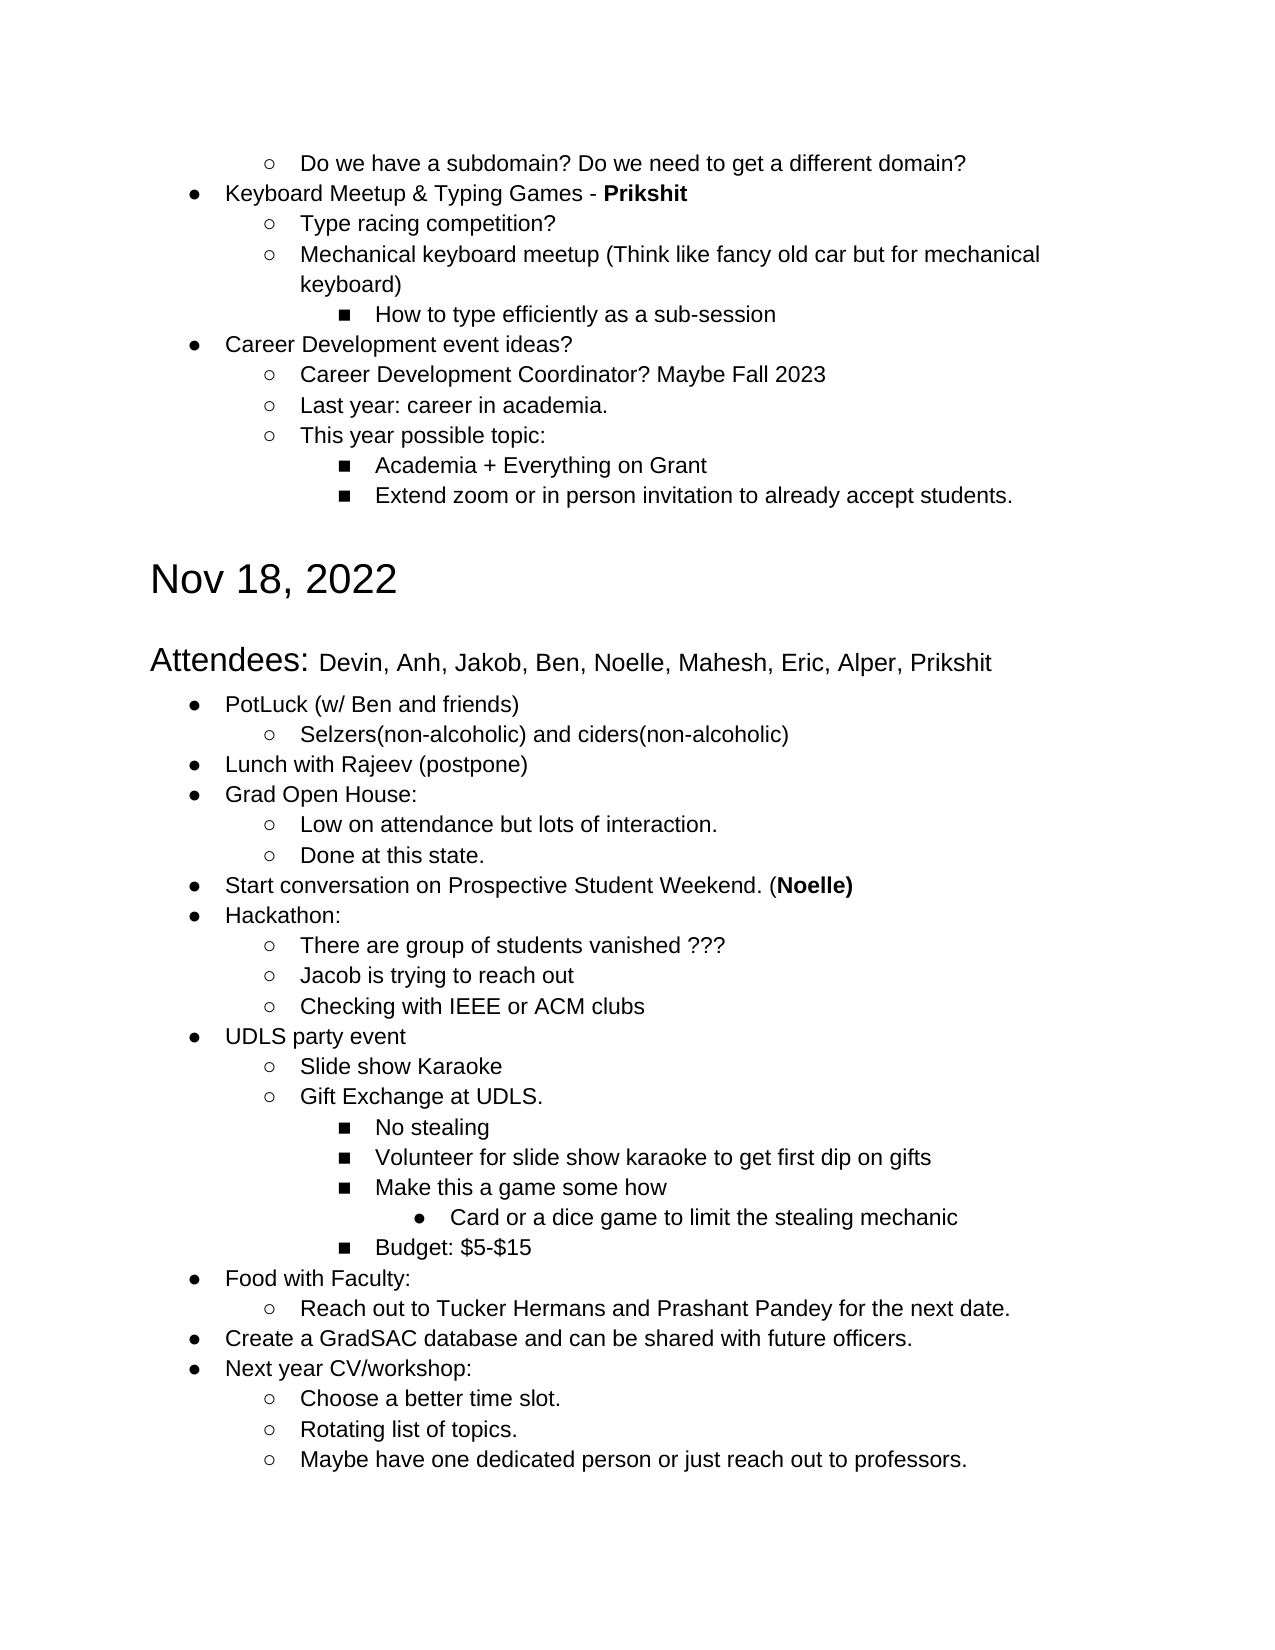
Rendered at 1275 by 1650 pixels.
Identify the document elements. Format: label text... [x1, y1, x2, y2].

list Done at this state. [262, 842, 1125, 868]
list Card or a dice game to limit the stealing mechanic [412, 1204, 1125, 1230]
list Do we have a subdomain? Do we need to get a different domain? [262, 150, 1125, 176]
list Budget: $5-$15 [337, 1234, 1125, 1261]
list Volunteer for slide show karaoke to get first dip on gifts [337, 1144, 1125, 1170]
list Career Development event ideas? [187, 331, 1125, 358]
list UDLS party event [187, 1023, 1125, 1049]
list Last year: career in academia. [262, 392, 1125, 418]
subtitle Attendees: Devin, Anh, Jakob, Ben, Noelle, Mahesh, Eric, Alper, Prikshit [150, 639, 1125, 678]
list Grad Open House: [187, 781, 1125, 807]
list No stealing [337, 1113, 1125, 1140]
list Type racing competition? [262, 210, 1125, 237]
list This year possible topic: [262, 422, 1125, 448]
list PotLuck (w/ Ben and friends) [187, 691, 1125, 717]
list Food with Faculty: [187, 1264, 1125, 1291]
list Keyboard Meetup & Typing Games - Prikshit [187, 180, 1125, 207]
list How to type efficiently as a sub-session [337, 301, 1125, 327]
list Make this a game some how [337, 1174, 1125, 1200]
list Career Development Coordinator? Maybe Fall 2023 [262, 361, 1125, 388]
list Slide show Karaoke [262, 1053, 1125, 1079]
list Hackathon: [187, 902, 1125, 928]
list Maybe have one dedicated person or just reach out to professors. [262, 1446, 1125, 1472]
list Checking with IEEE or ACM clubs [262, 993, 1125, 1019]
list Low on attendance but lots of interaction. [262, 811, 1125, 838]
list Jacob is trying to reach out [262, 962, 1125, 989]
subtitle Nov 18, 2022 [150, 554, 1125, 602]
list Rotating list of topics. [262, 1416, 1125, 1442]
list Mechanical keyboard meetup (Think like fancy old car but for mechanical keyboard) [262, 241, 1125, 297]
list Choose a better time slot. [262, 1385, 1125, 1412]
list Extend zoom or in person invitation to already accept students. [337, 482, 1125, 509]
list Start conversation on Prospective Student Weekend. (Noelle) [187, 872, 1125, 898]
list Lunch with Rajeev (postpone) [187, 751, 1125, 777]
list Next year CV/workshop: [187, 1355, 1125, 1381]
list Reach out to Tucker Hermans and Prashant Pandey for the next date. [262, 1295, 1125, 1321]
list Gift Exchange at UDLS. [262, 1083, 1125, 1109]
list There are group of students vanished ??? [262, 932, 1125, 958]
list Academia + Everything on Grant [337, 452, 1125, 478]
list Selzers(non-alcoholic) and ciders(non-alcoholic) [262, 721, 1125, 747]
list Create a GradSAC database and can be shared with future officers. [187, 1325, 1125, 1351]
